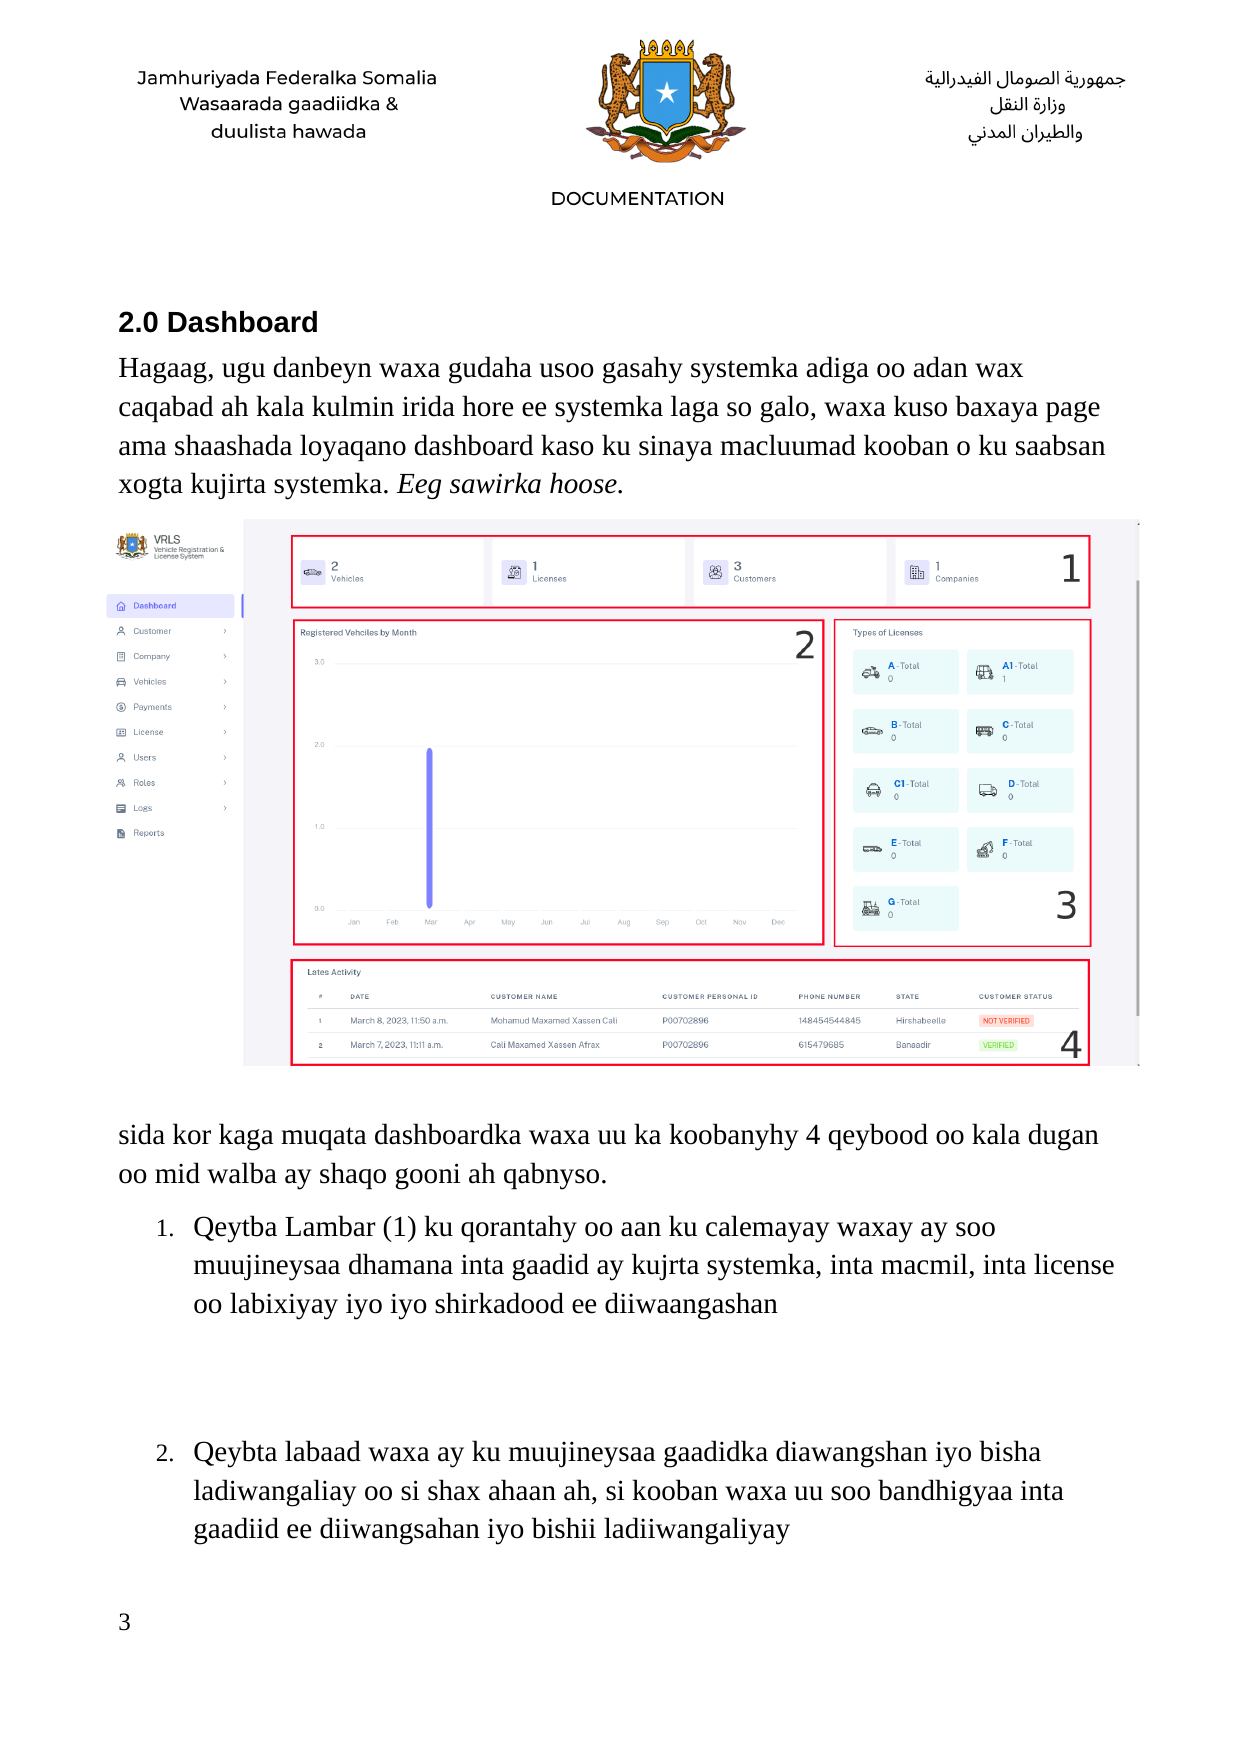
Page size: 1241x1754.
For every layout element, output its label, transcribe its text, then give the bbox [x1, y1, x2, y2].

subtitle 2.0 Dashboard [118, 304, 1122, 338]
picture [118, 19, 1157, 228]
list Qeytba Lambar (1) ku qorantahy oo aan ku calemayay waxay ay soo muujineysaa dhamana inta gaadid ay kujrta systemka, inta macmil, inta license oo labixiyay iyo iyo shirkadood ee diiwaangashan [156, 1209, 1122, 1319]
picture [100, 519, 1140, 1066]
text sida kor kaga muqata dashboardka waxa uu ka koobanyhy 4 qeybood oo kala dugan oo mid walba ay shaqo gooni ah qabnyso. [118, 1117, 1122, 1189]
text Hagaag, ugu danbeyn waxa gudaha usoo gasahy systemka adiga oo adan wax caqabad ah kala kulmin irida hore ee systemka laga so galo, waxa kuso baxaya page ama shaashada loyaqano dashboard kaso ku sinaya macluumad kooban o ku saabsan xogta kujirta systemka. Eeg sawirka hoose. [118, 351, 1122, 500]
list Qeybta labaad waxa ay ku muujineysaa gaadidka diawangshan iyo bisha ladiwangaliay oo si shax ahaan ah, si kooban waxa uu soo bandhigyaa inta gaadiid ee diiwangsahan iyo bishii ladiiwangaliyay [156, 1434, 1122, 1545]
